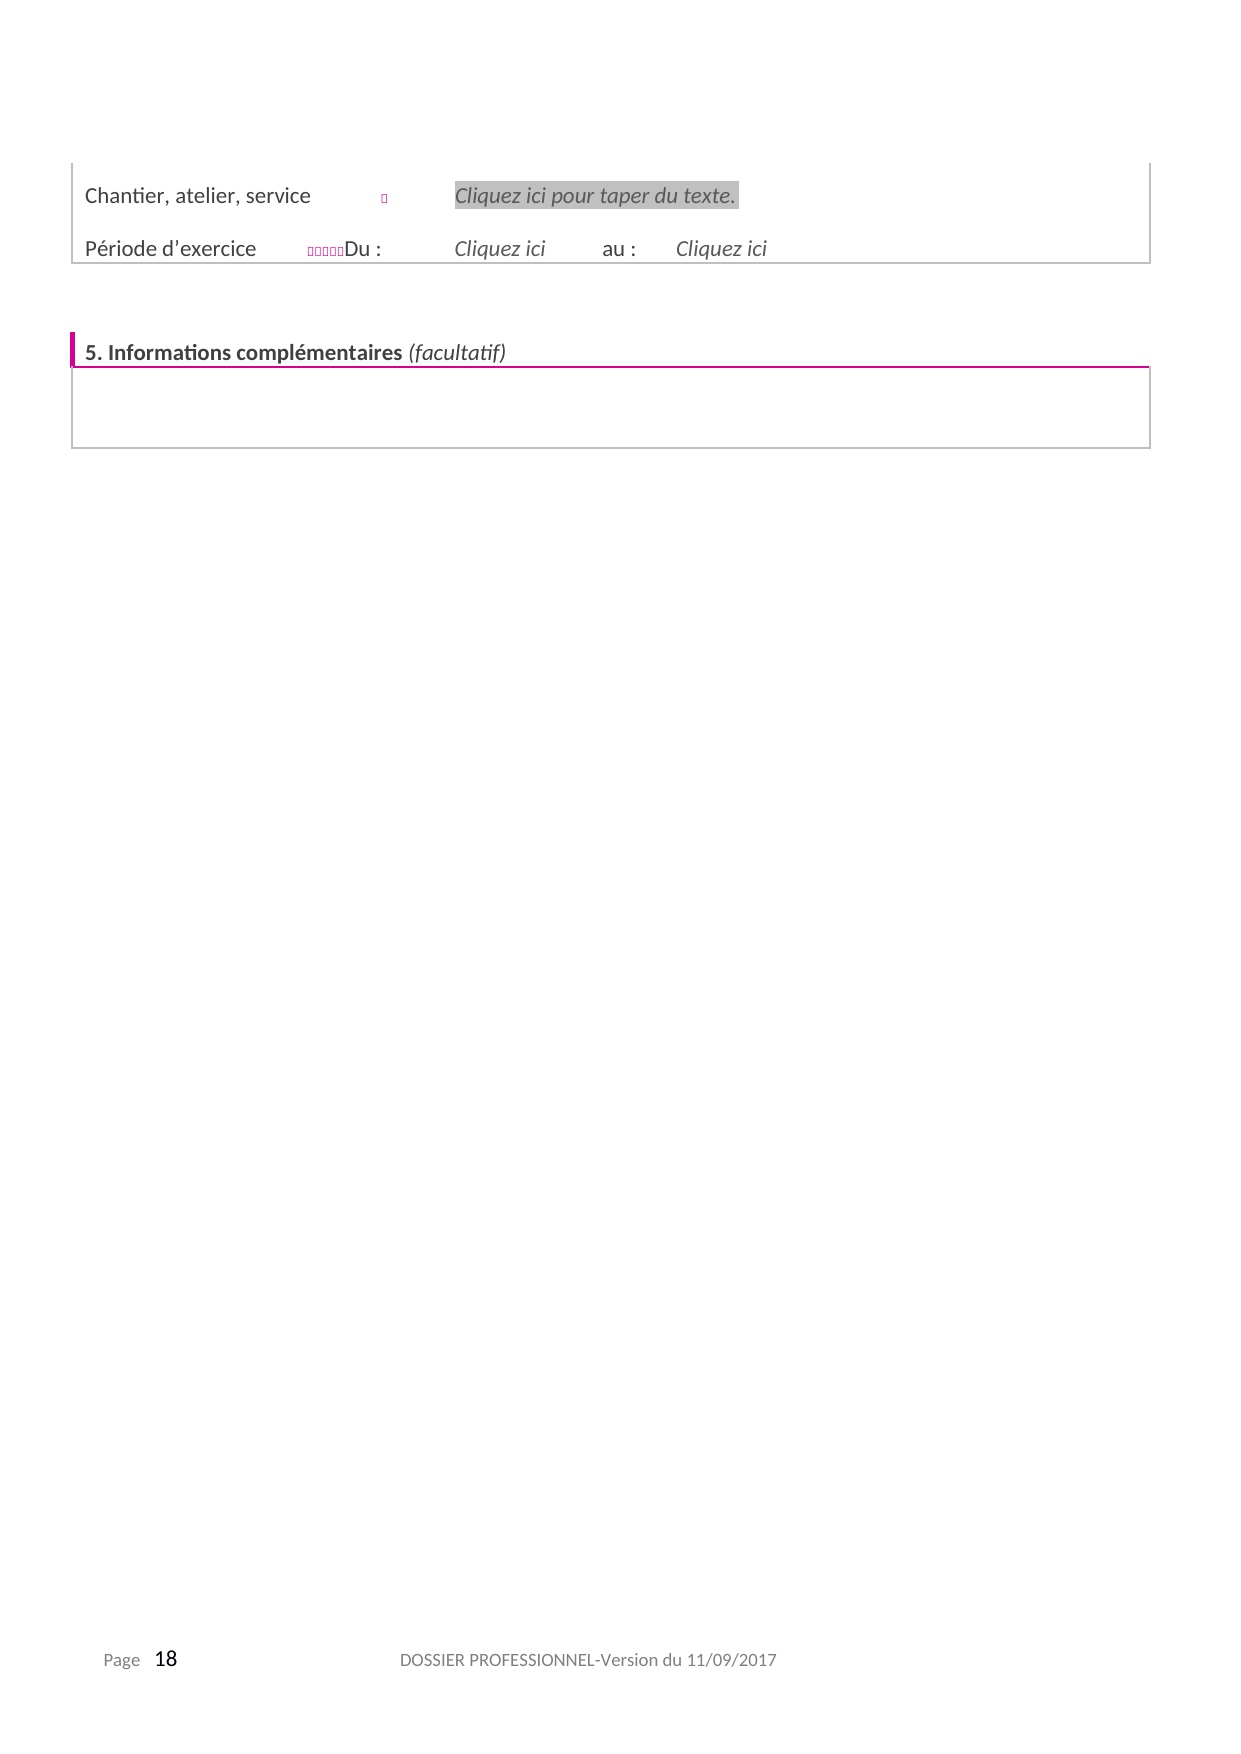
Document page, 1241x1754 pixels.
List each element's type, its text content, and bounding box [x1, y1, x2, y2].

table_cell [1091, 332, 1150, 366]
table_cell Chantier, atelier, service  [73, 163, 442, 215]
table_cell Période d’exercice Du : Cliquez ici au : Cliquez ici [73, 215, 1149, 262]
table_cell Cliquez ici pour taper du texte. [442, 163, 1149, 215]
table_cell 5. Informations complémentaires (facultatif) [75, 332, 1091, 366]
table_cell [73, 389, 1149, 426]
table_cell [72, 264, 1091, 298]
table_cell [1091, 264, 1150, 298]
table_cell [73, 368, 1149, 389]
table_cell [1091, 298, 1150, 332]
table_cell [73, 426, 1149, 447]
table_cell [72, 298, 1091, 332]
